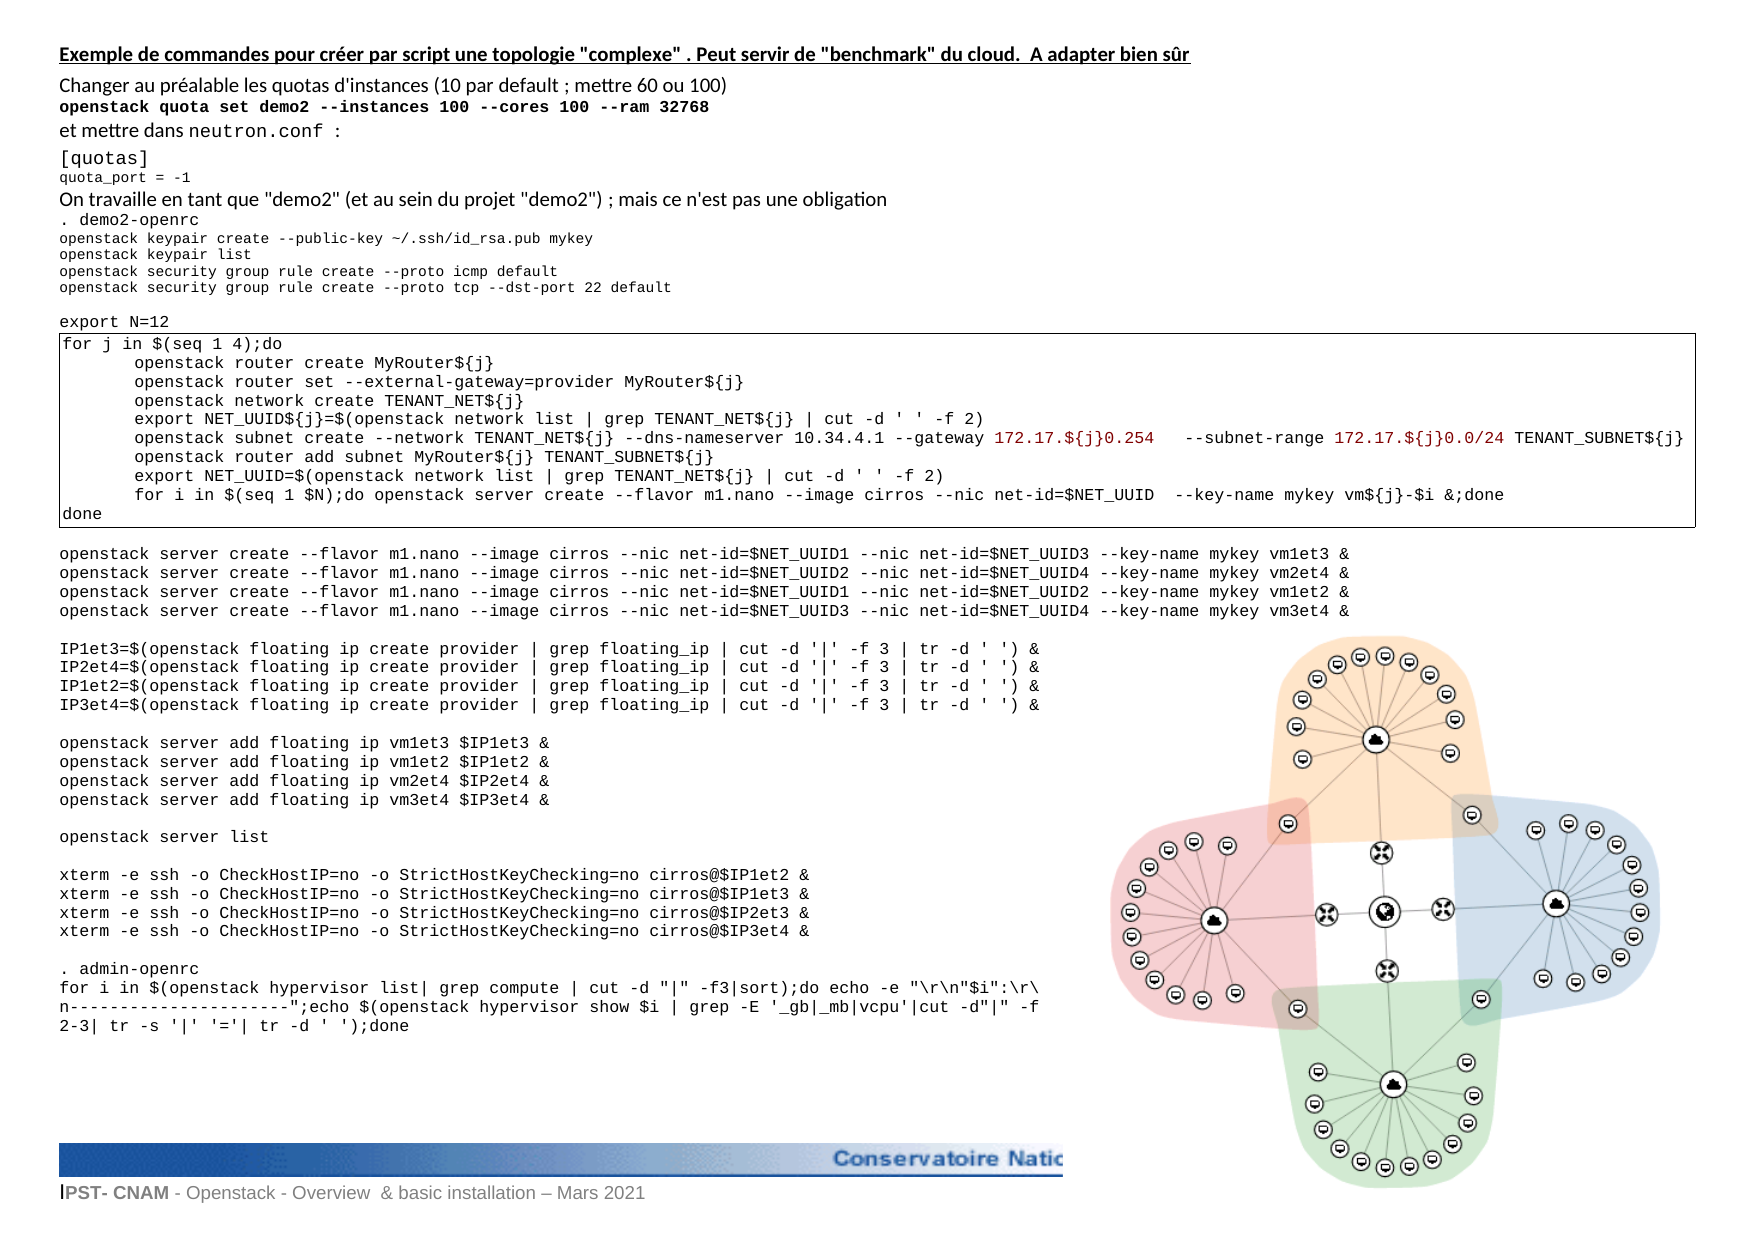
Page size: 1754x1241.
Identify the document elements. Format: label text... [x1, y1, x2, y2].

text . demo2-openrc [59, 212, 1695, 231]
text done [60, 502, 1695, 527]
text openstack server add floating ip vm1et3 $IP1et3 & [59, 734, 1062, 753]
text for i in $(openstack hypervisor list| grep compute | cut -d "|" -f3|sort);do echo -e "\r\n"$i":\r\n----------------------";echo $(openstack hypervisor show $i | grep -E '_gb|_mb|vcpu'|cut -d"|" -f 2-3| tr -s '|' '='| tr -d ' ');done [59, 979, 1062, 1036]
text . admin-openrc [59, 961, 1062, 979]
text IP1et3=$(openstack floating ip create provider | grep floating_ip | cut -d '|' -f 3 | tr -d ' ') & [59, 640, 1062, 659]
text IP3et4=$(openstack floating ip create provider | grep floating_ip | cut -d '|' -f 3 | tr -d ' ') & [59, 697, 1062, 716]
text openstack security group rule create --proto tcp --dst-port 22 default [59, 281, 1695, 297]
text openstack router create MyRouter${j} [60, 351, 1695, 370]
picture [1062, 634, 1703, 1207]
text openstack server list [59, 829, 1062, 848]
text openstack server create --flavor m1.nano --image cirros --nic net-id=$NET_UUID3 --nic net-id=$NET_UUID4 --key-name mykey vm3et4 & [59, 602, 1695, 621]
text xterm -e ssh -o CheckHostIP=no -o StrictHostKeyChecking=no cirros@$IP2et3 & [59, 904, 1062, 923]
text IP1et2=$(openstack floating ip create provider | grep floating_ip | cut -d '|' -f 3 | tr -d ' ') & [59, 678, 1062, 697]
text xterm -e ssh -o CheckHostIP=no -o StrictHostKeyChecking=no cirros@$IP1et2 & [59, 866, 1062, 885]
text Changer au préalable les quotas d'instances (10 par default ; mettre 60 ou 100) [59, 73, 1695, 98]
text xterm -e ssh -o CheckHostIP=no -o StrictHostKeyChecking=no cirros@$IP1et3 & [59, 885, 1062, 904]
text [quotas] [59, 149, 1695, 170]
text openstack server add floating ip vm1et2 $IP1et2 & [59, 753, 1062, 772]
text openstack quota set demo2 --instances 100 --cores 100 --ram 32768 [59, 98, 1695, 117]
text IP2et4=$(openstack floating ip create provider | grep floating_ip | cut -d '|' -f 3 | tr -d ' ') & [59, 659, 1062, 678]
text openstack subnet create --network TENANT_NET${j} --dns-nameserver 10.34.4.1 --gateway 172.17.${j}0.254 --subnet-range 172.17.${j}0.0/24 TENANT_SUBNET${j} [60, 427, 1695, 446]
text xterm -e ssh -o CheckHostIP=no -o StrictHostKeyChecking=no cirros@$IP3et4 & [59, 923, 1062, 942]
text openstack keypair list [59, 247, 1695, 264]
text for i in $(seq 1 $N);do openstack server create --flavor m1.nano --image cirros --nic net-id=$NET_UUID --key-name mykey vm${j}-$i &;done [60, 483, 1695, 502]
text export NET_UUID${j}=$(openstack network list | grep TENANT_NET${j} | cut -d ' ' -f 2) [60, 408, 1695, 427]
text openstack server create --flavor m1.nano --image cirros --nic net-id=$NET_UUID1 --nic net-id=$NET_UUID3 --key-name mykey vm1et3 & [59, 546, 1695, 565]
text On travaille en tant que "demo2" (et au sein du projet "demo2") ; mais ce n'est pas une obligation [59, 187, 1695, 212]
text export N=12 [59, 314, 1695, 332]
text openstack server add floating ip vm3et4 $IP3et4 & [59, 791, 1062, 810]
text Exemple de commandes pour créer par script une topologie "complexe" . Peut servir de "benchmark" du cloud. A adapter bien sûr [59, 41, 1695, 67]
text openstack router set --external-gateway=provider MyRouter${j} [60, 370, 1695, 389]
text openstack server create --flavor m1.nano --image cirros --nic net-id=$NET_UUID1 --nic net-id=$NET_UUID2 --key-name mykey vm1et2 & [59, 584, 1695, 602]
text openstack keypair create --public-key ~/.ssh/id_rsa.pub mykey [59, 231, 1695, 247]
text openstack security group rule create --proto icmp default [59, 264, 1695, 281]
text for j in $(seq 1 4);do [60, 334, 1695, 351]
text openstack server create --flavor m1.nano --image cirros --nic net-id=$NET_UUID2 --nic net-id=$NET_UUID4 --key-name mykey vm2et4 & [59, 565, 1695, 584]
text quota_port = -1 [59, 170, 1695, 187]
text openstack network create TENANT_NET${j} [60, 389, 1695, 408]
text openstack router add subnet MyRouter${j} TENANT_SUBNET${j} [60, 446, 1695, 464]
text et mettre dans neutron.conf : [59, 117, 1695, 143]
text export NET_UUID=$(openstack network list | grep TENANT_NET${j} | cut -d ' ' -f 2) [60, 464, 1695, 483]
text openstack server add floating ip vm2et4 $IP2et4 & [59, 772, 1062, 791]
